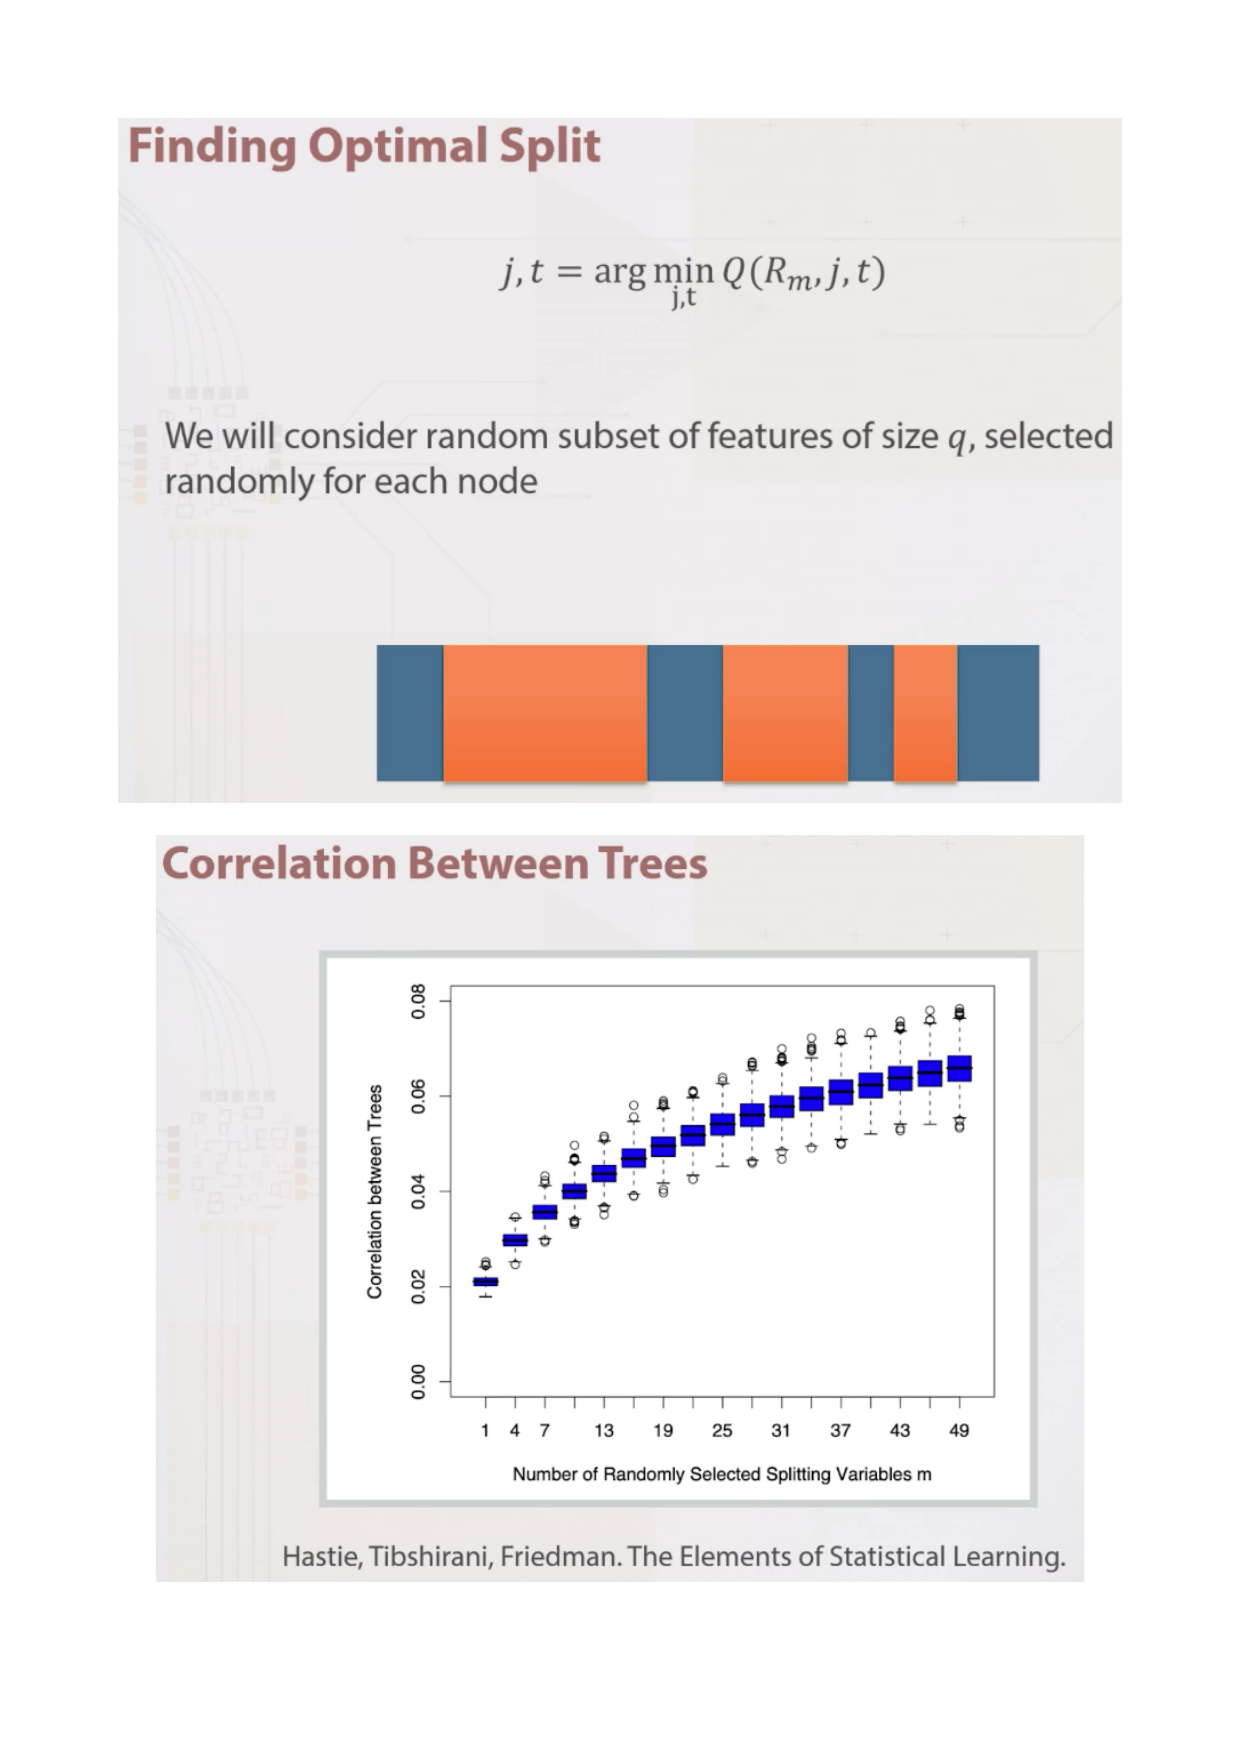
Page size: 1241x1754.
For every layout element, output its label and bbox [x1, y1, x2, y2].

picture [155, 835, 1085, 1582]
picture [118, 118, 1123, 803]
